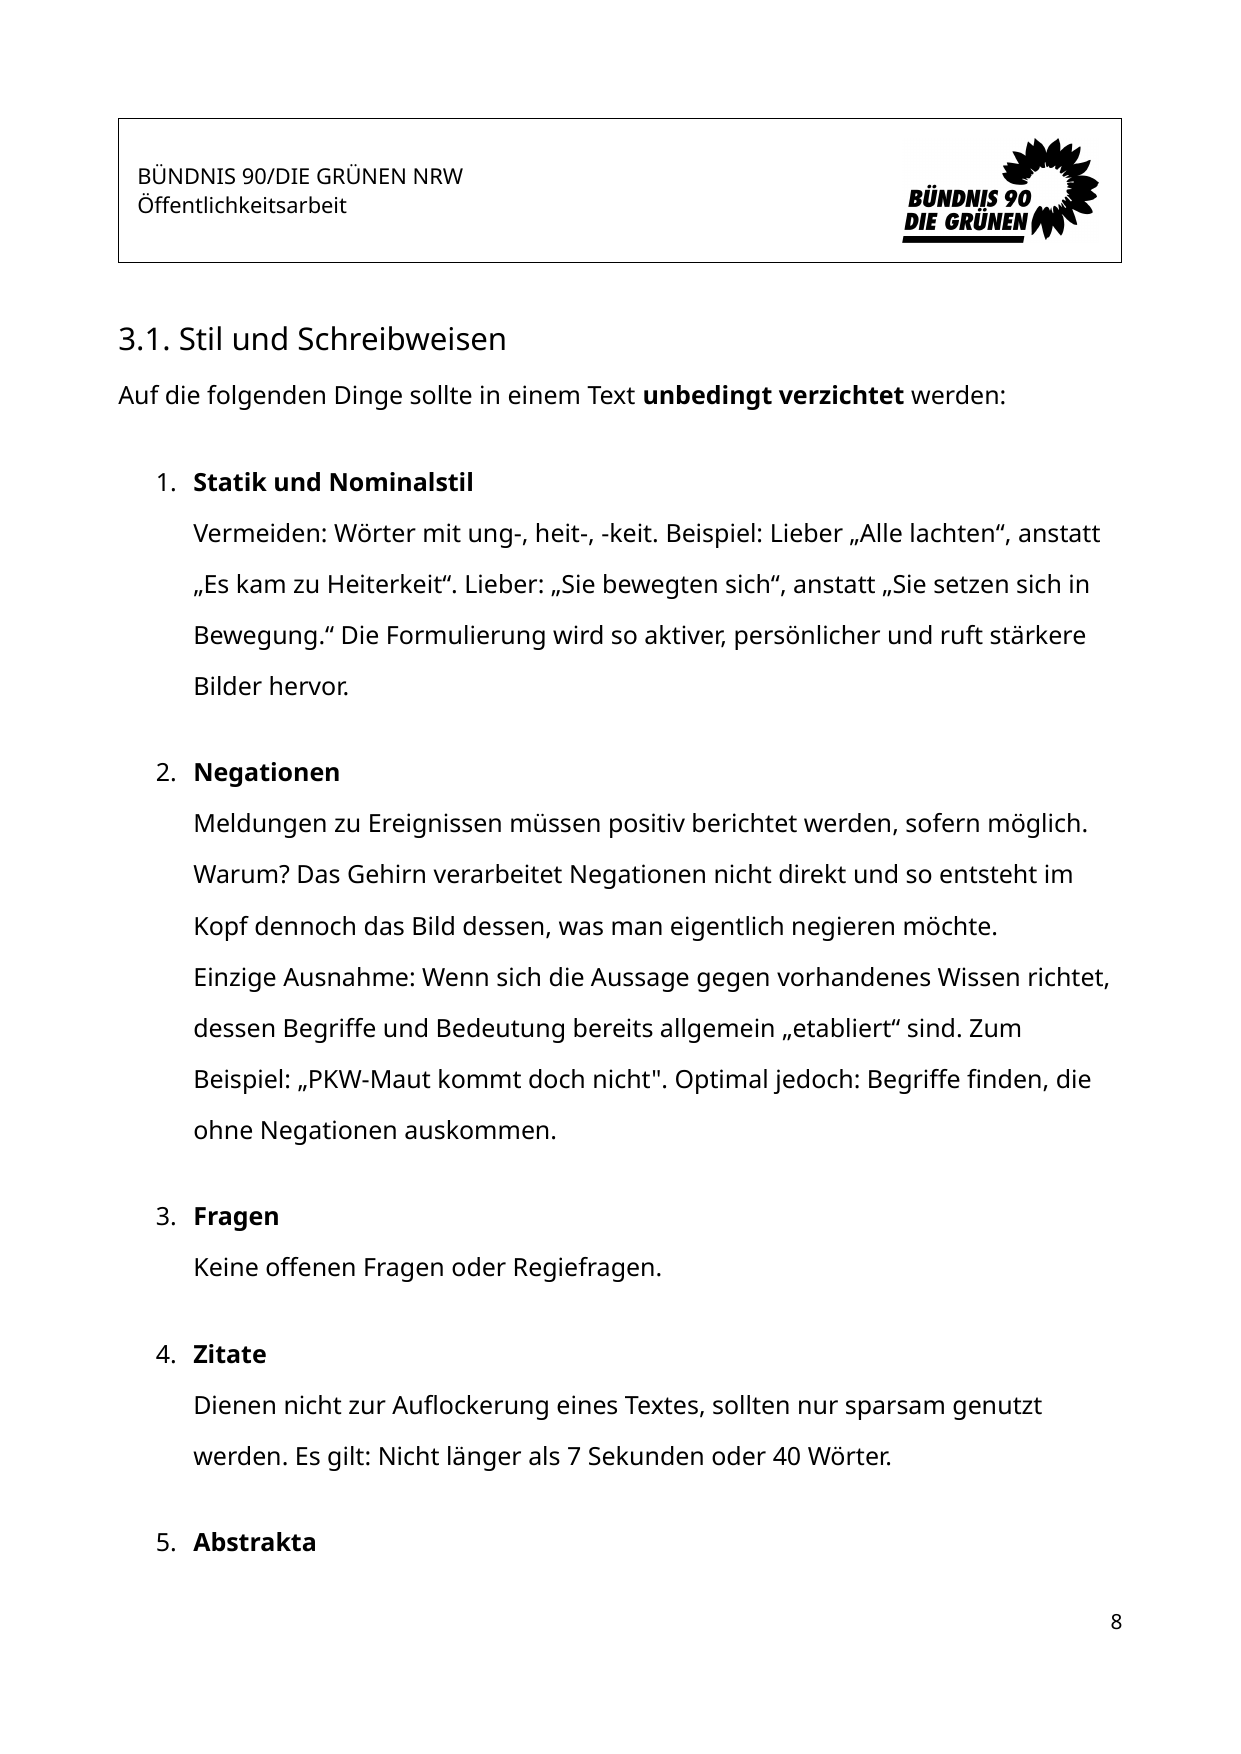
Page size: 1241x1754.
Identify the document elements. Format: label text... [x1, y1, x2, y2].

list Statik und Nominalstil Vermeiden: Wörter mit ung-, heit-, -keit. Beispiel: Lieber „Alle lachten“, anstatt „Es kam zu Heiterkeit“. Lieber: „Sie bewegten sich“, anstatt „Sie setzen sich in Bewegung.“ Die Formulierung wird so aktiver, persönlicher und ruft stärkere Bilder hervor. [156, 464, 1122, 703]
list Abstrakta Alle Begriffe, die abstrakt sind, brauchen, um verstanden zu werden, eine Transferleistung. Beispiel: Begriff „Justiz“. Um Justiz zu verstehen, braucht man Wissen über dahinterliegende Prozesse und Strukturen (über das Gericht, Richter, Gesetze). Das hindert den Lesefluss und kann den Leser sogar komplett rausbringen. [156, 1525, 1122, 1559]
text Auf die folgenden Dinge sollte in einem Text unbedingt verzichtet werden: [118, 378, 1122, 412]
picture [902, 138, 1099, 243]
subtitle 3.1. Stil und Schreibweisen [118, 317, 1122, 359]
list Negationen Meldungen zu Ereignissen müssen positiv berichtet werden, sofern möglich. Warum? Das Gehirn verarbeitet Negationen nicht direkt und so entsteht im Kopf dennoch das Bild dessen, was man eigentlich negieren möchte. Einzige Ausnahme: Wenn sich die Aussage gegen vorhandenes Wissen richtet, dessen Begriffe und Bedeutung bereits allgemein „etabliert“ sind. Zum Beispiel: „PKW-Maut kommt doch nicht". Optimal jedoch: Begriffe finden, die ohne Negationen auskommen. [156, 755, 1122, 1146]
list Zitate Dienen nicht zur Auflockerung eines Textes, sollten nur sparsam genutzt werden. Es gilt: Nicht länger als 7 Sekunden oder 40 Wörter. [156, 1336, 1122, 1472]
list Fragen Keine offenen Fragen oder Regiefragen. [156, 1199, 1122, 1284]
